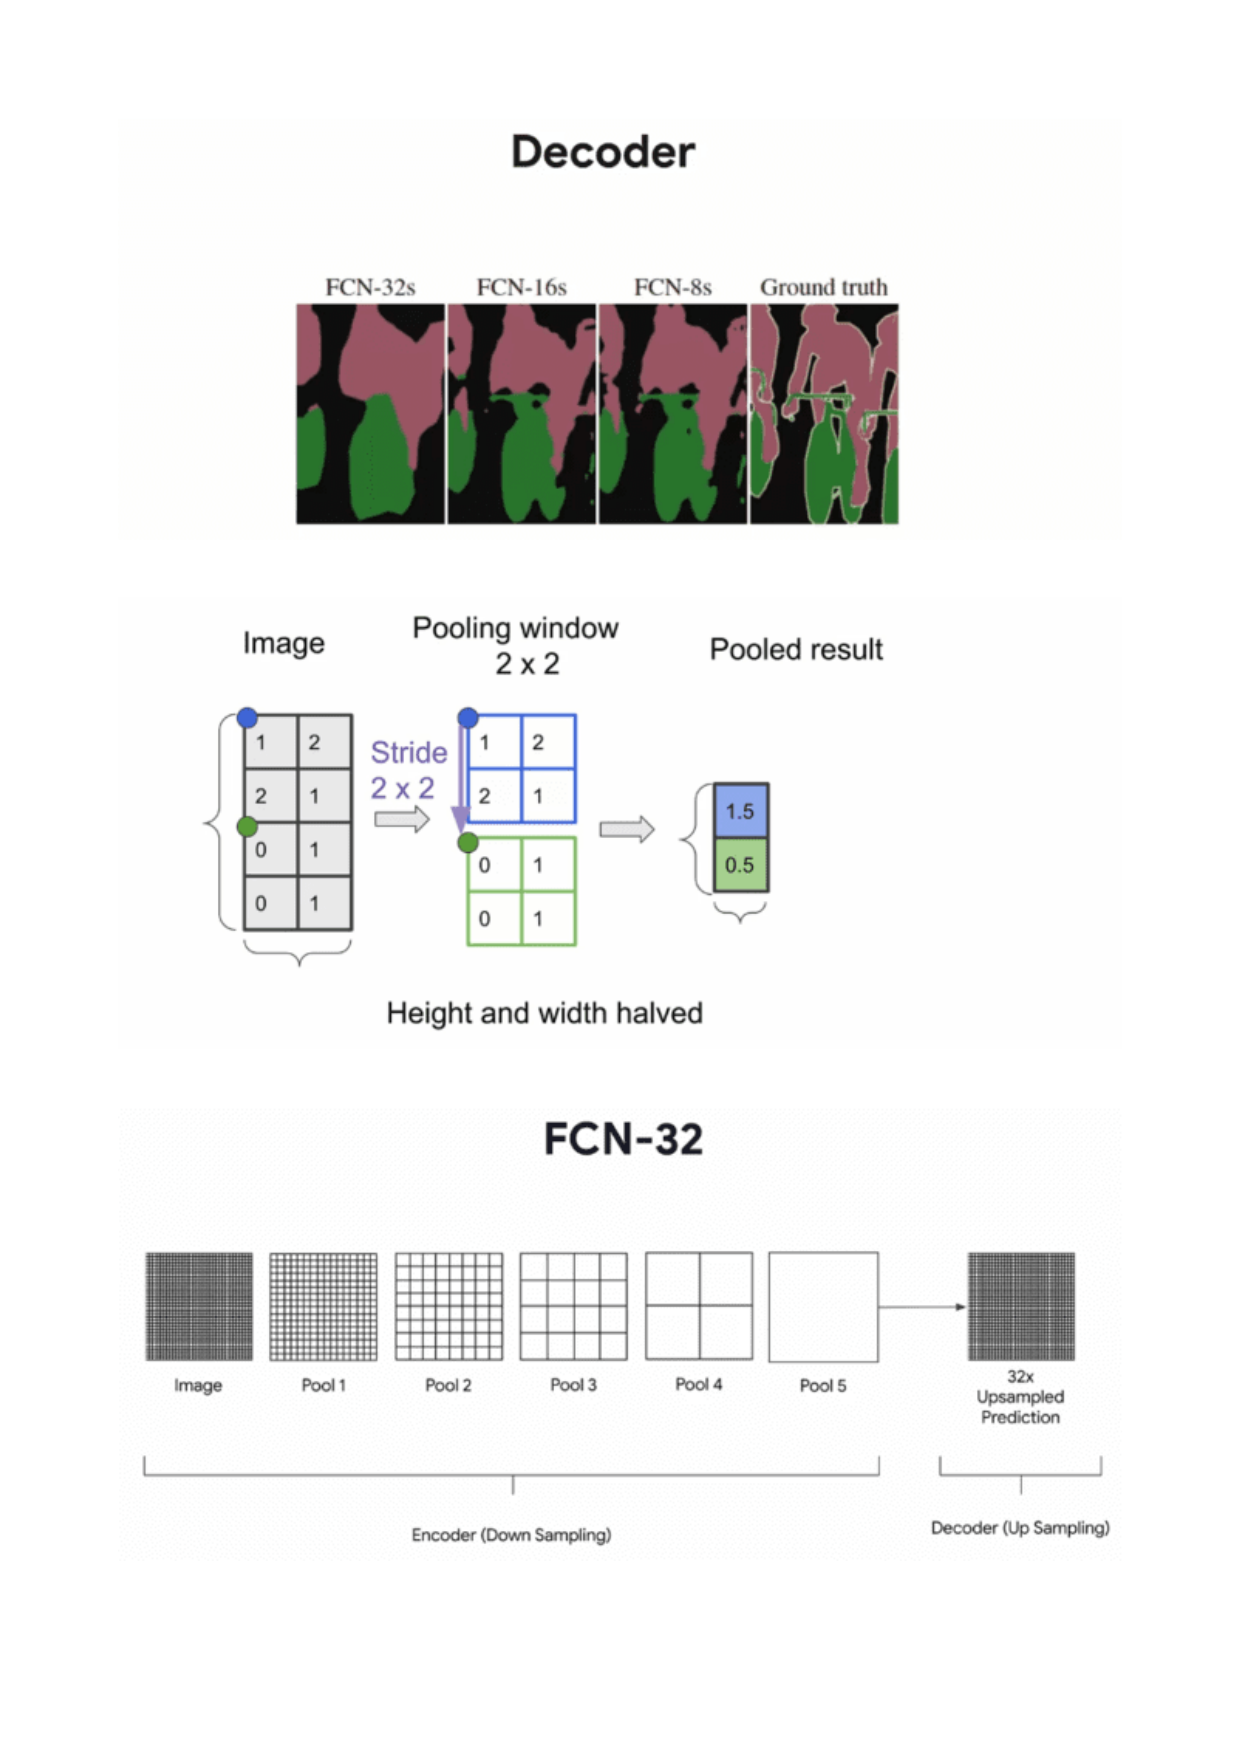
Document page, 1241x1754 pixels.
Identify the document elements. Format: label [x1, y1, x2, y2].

picture [118, 597, 1123, 1049]
picture [118, 1106, 1123, 1561]
picture [118, 118, 1123, 540]
